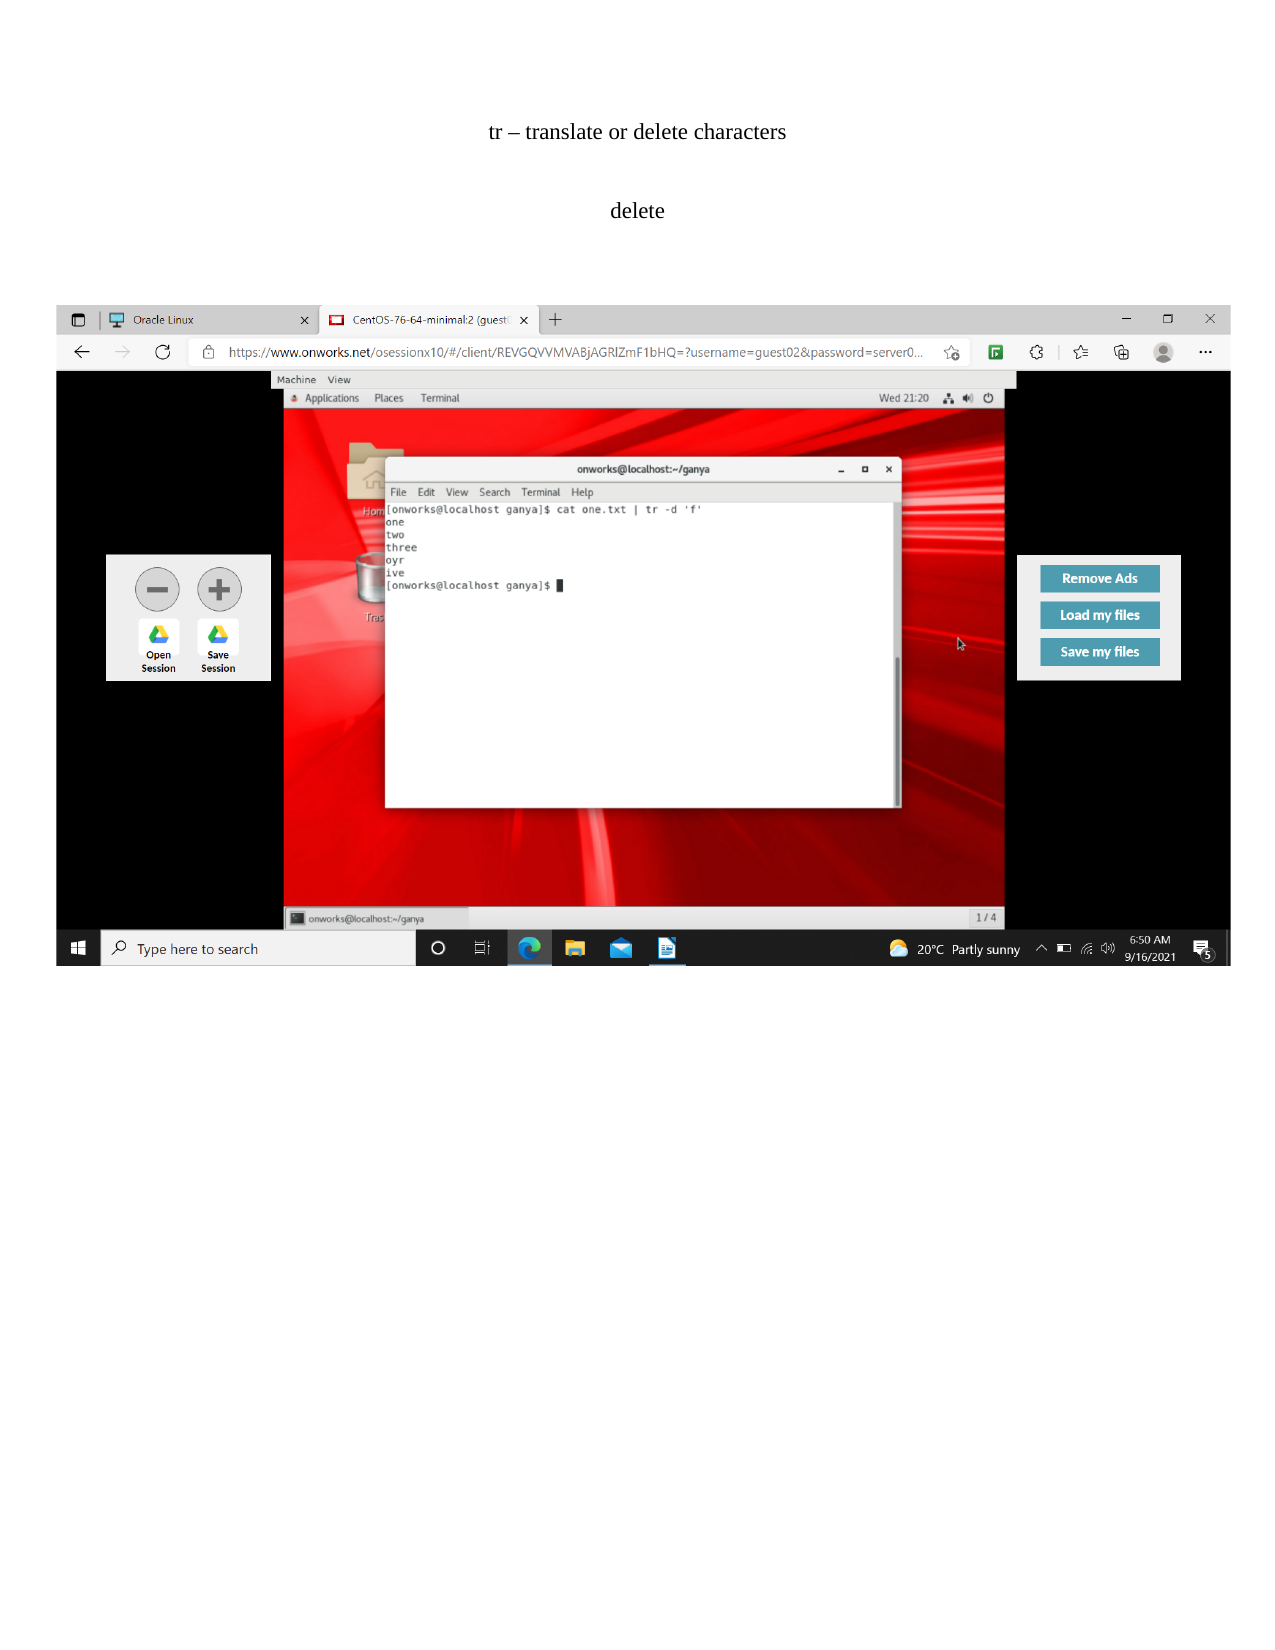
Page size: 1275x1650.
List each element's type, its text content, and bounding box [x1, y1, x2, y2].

text tr – translate or delete characters [118, 118, 1157, 144]
text delete [118, 197, 1157, 223]
